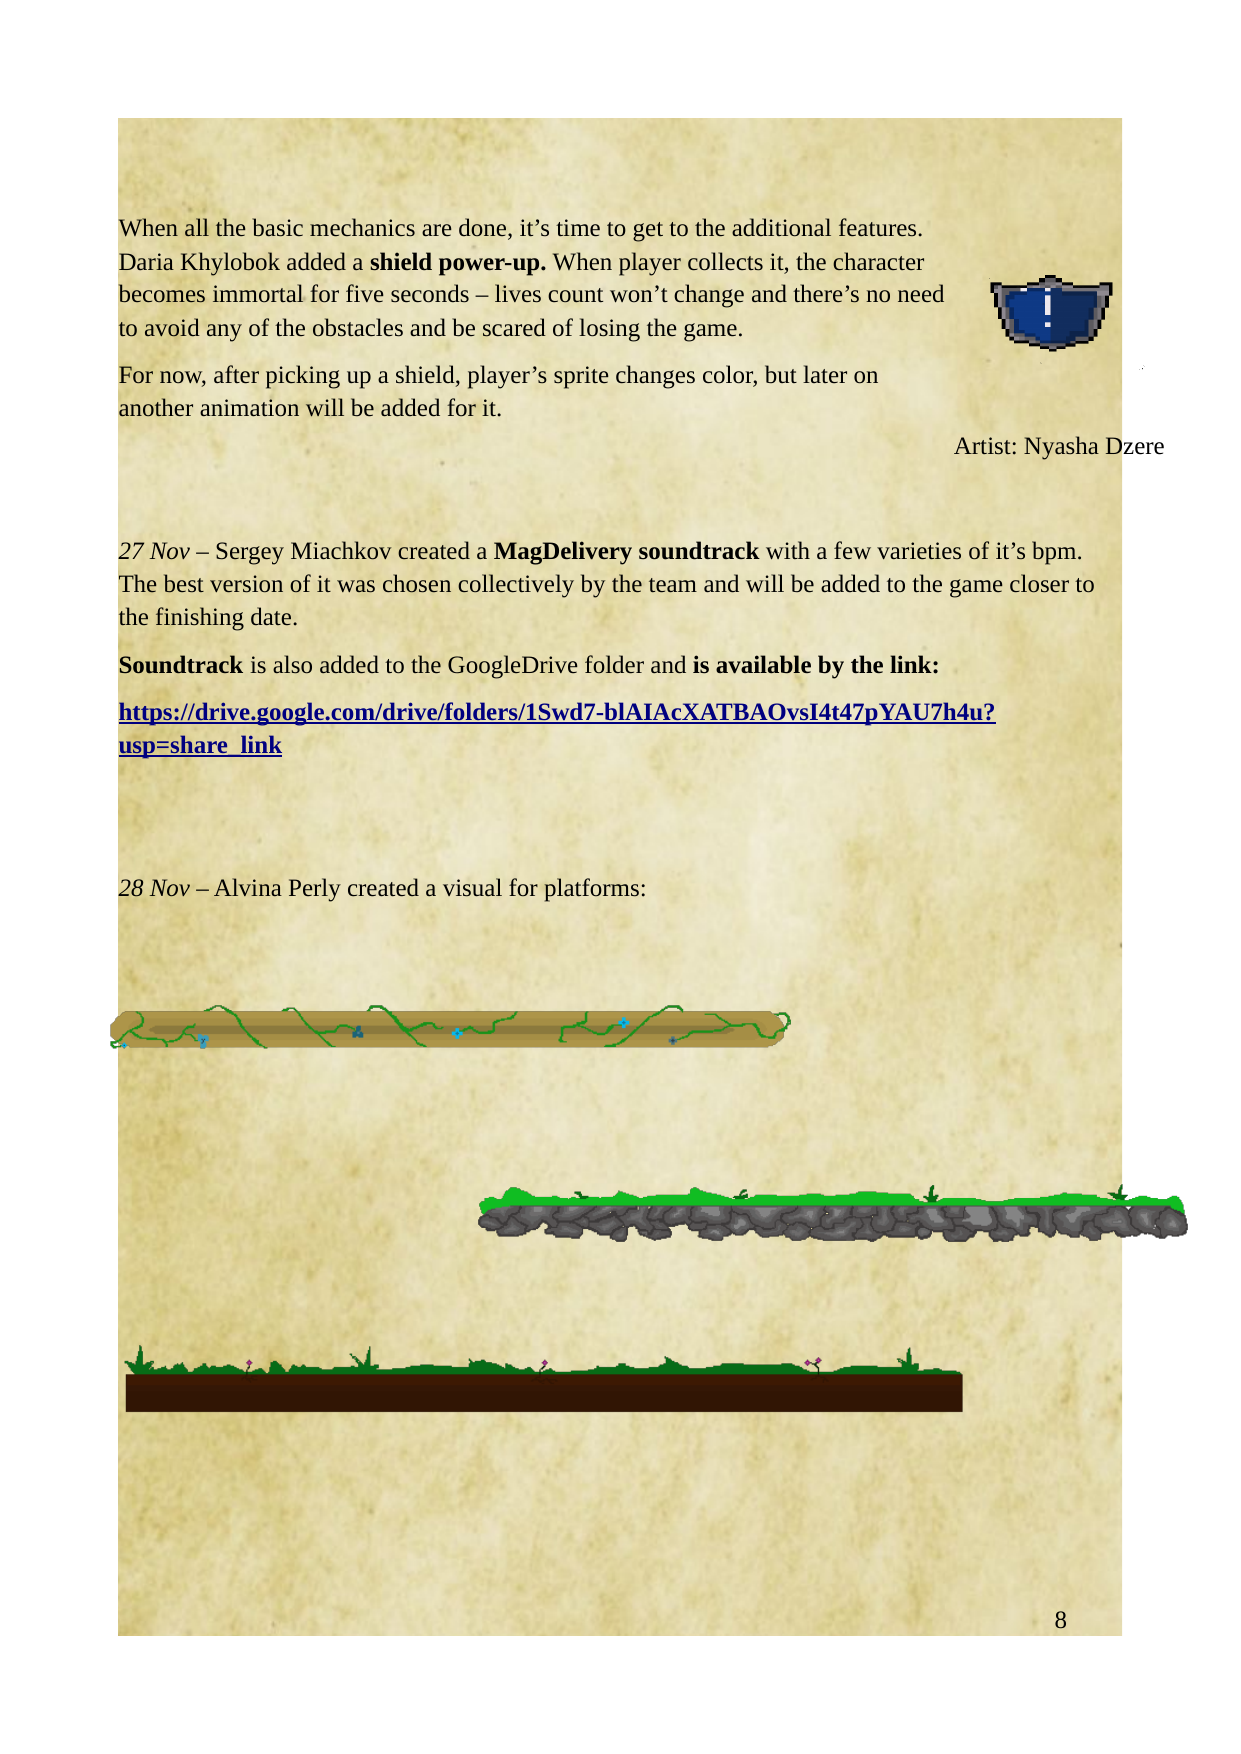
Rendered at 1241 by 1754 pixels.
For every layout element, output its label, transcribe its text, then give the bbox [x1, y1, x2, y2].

picture [220, 678, 1021, 697]
picture [225, 1297, 1022, 1462]
text 27 Nov – Sergey Miachkov created a MagDelivery soundtrack with a few varieties of it’s bpm. The best version of it was chosen collectively by the team and will be added to the game closer to the finishing date. [118, 536, 1122, 631]
picture [76, 902, 1108, 1277]
text For now, after picking up a shield, player’s sprite changes color, but later on another animation will be added for it. [118, 360, 1122, 422]
picture [220, 476, 1021, 536]
text 28 Nov – Alvina Perly created a visual for platforms: [118, 873, 1122, 902]
text https://drive.google.com/drive/folders/1Swd7-blAIAcXATBAOvsI4t47pYAU7h4u?usp=share_link [118, 697, 1122, 759]
text When all the basic mechanics are done, it’s time to get to the additional features. Daria Khylobok added a shield power-up. When player collects it, the character becomes immortal for five seconds – lives count won’t change and there’s no need to avoid any of the obstacles and be scared of losing the game. [118, 213, 1122, 341]
text Soundtrack is also added to the GoogleDrive folder and is available by the link: [118, 650, 1122, 678]
picture [220, 631, 1021, 650]
picture [220, 759, 1021, 873]
picture [948, 227, 1170, 361]
